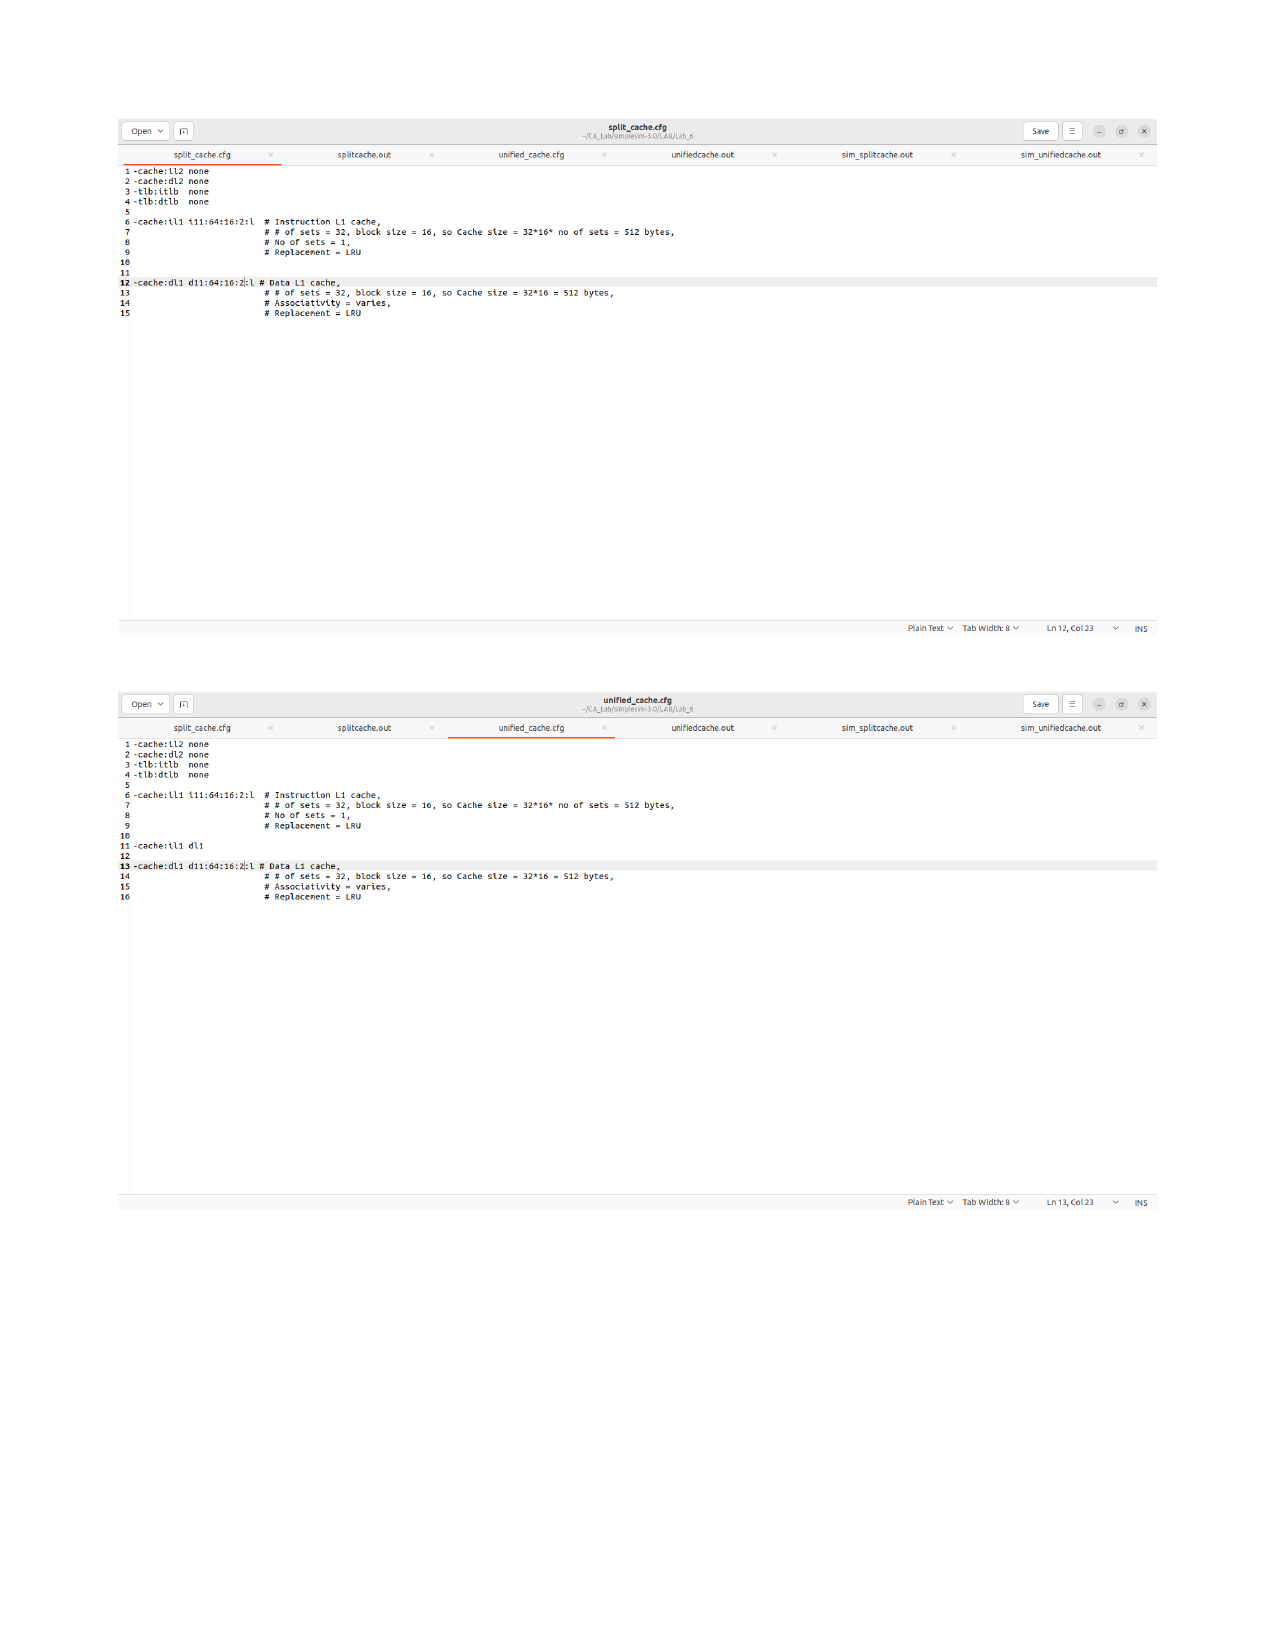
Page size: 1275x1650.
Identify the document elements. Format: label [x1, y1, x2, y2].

picture [118, 118, 1157, 636]
picture [118, 691, 1157, 1210]
